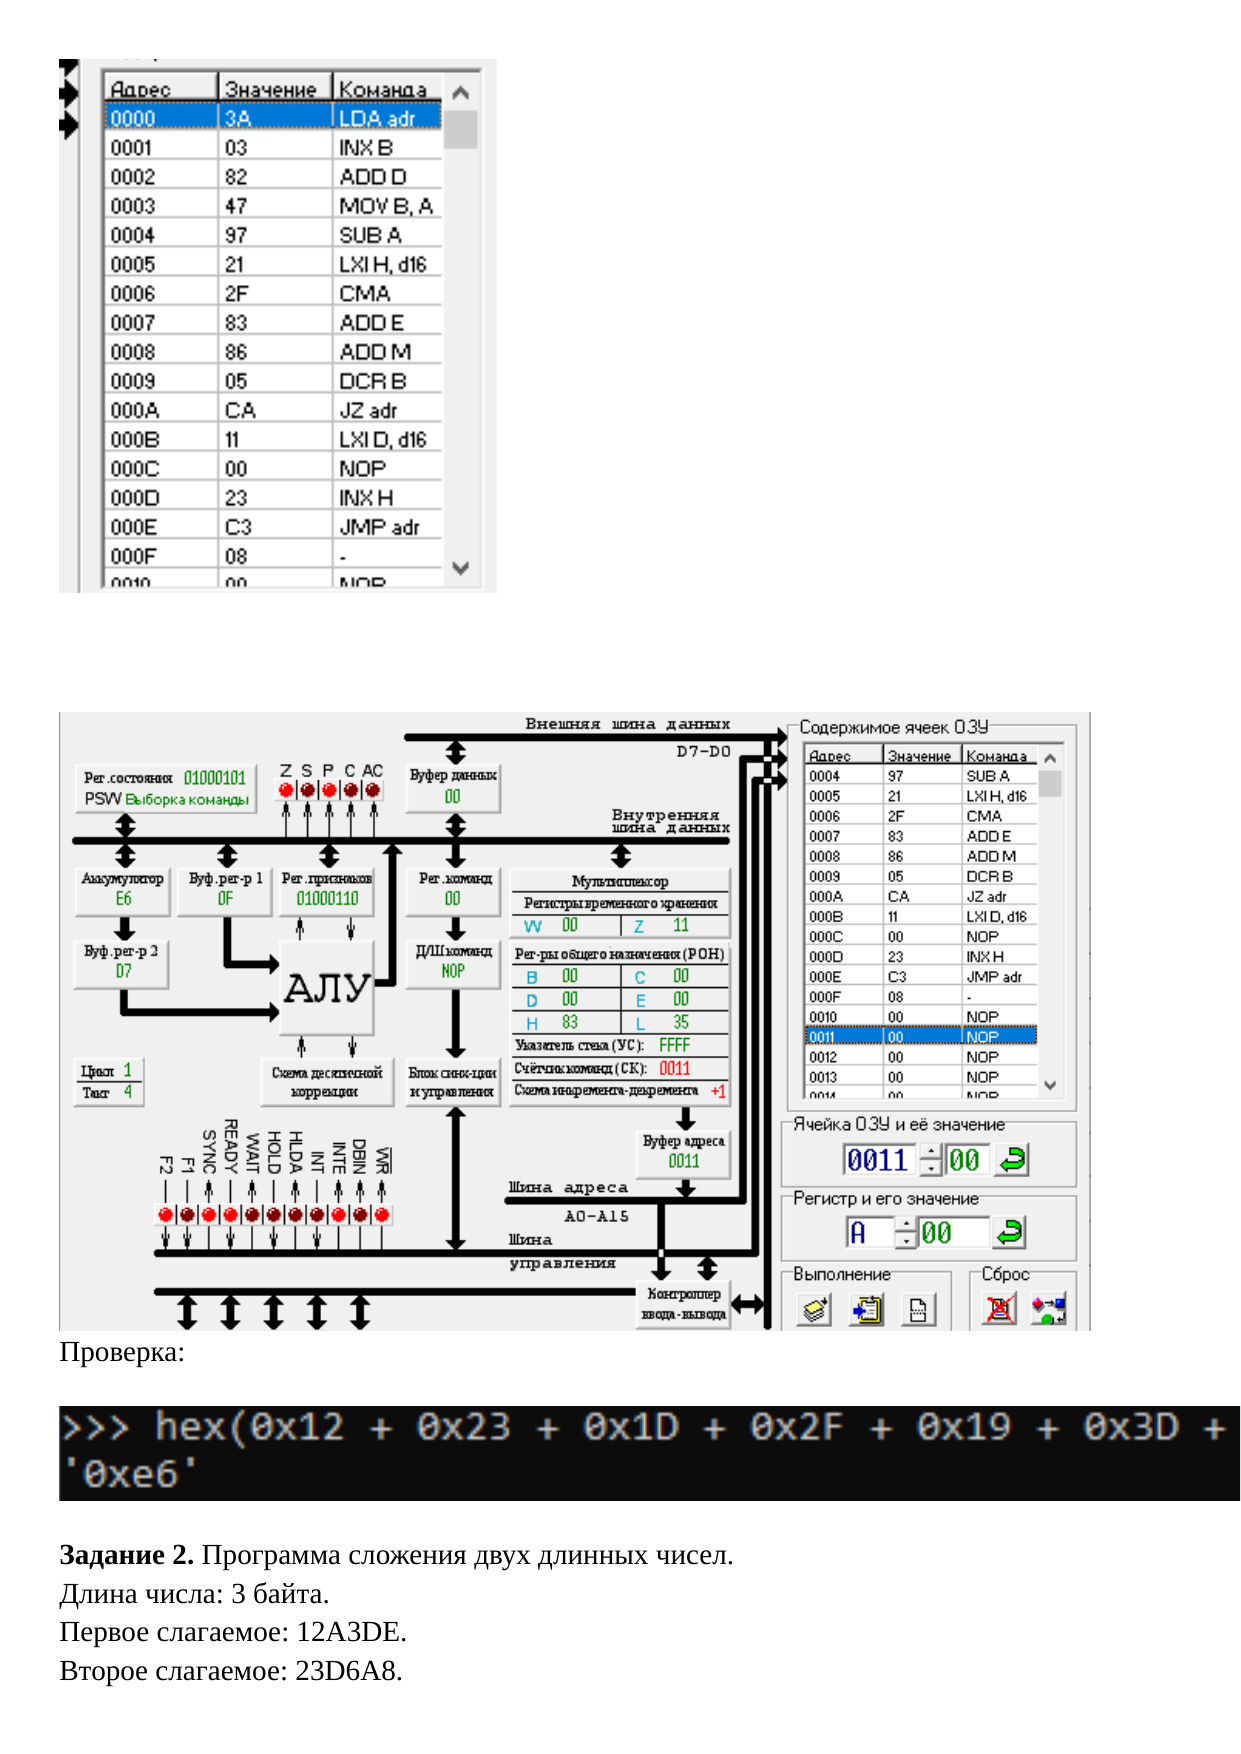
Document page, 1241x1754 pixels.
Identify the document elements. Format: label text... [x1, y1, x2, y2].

picture [814, 712, 1091, 1331]
text Задание 2. Программа сложения двух длинных чисел. [59, 1537, 1181, 1571]
text Проверка: [59, 1334, 1181, 1368]
text Первое слагаемое: 12A3DE. [59, 1614, 1181, 1648]
text Второе слагаемое: 23D6A8. [59, 1653, 1181, 1687]
text Длина числа: 3 байта. [59, 1576, 1181, 1609]
picture [240, 59, 426, 332]
picture [59, 1406, 328, 1489]
